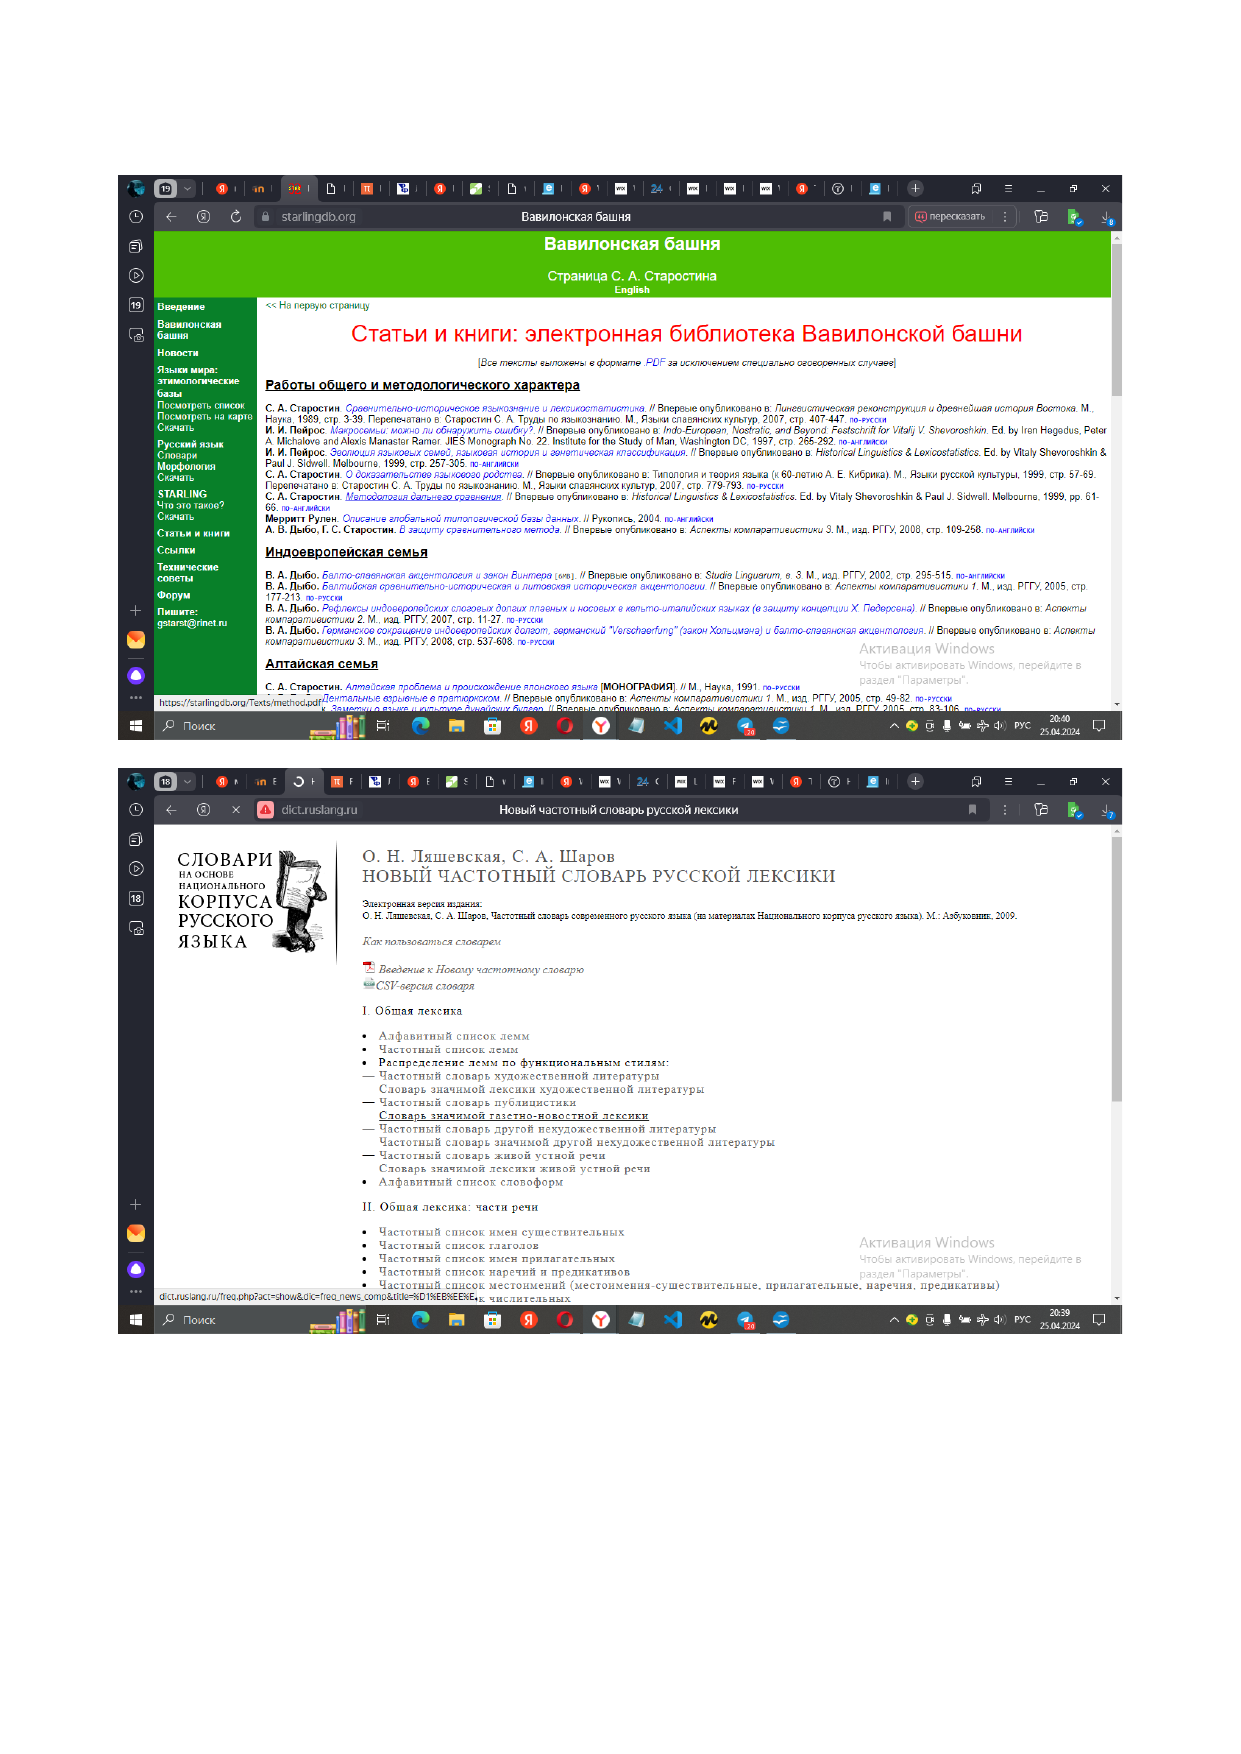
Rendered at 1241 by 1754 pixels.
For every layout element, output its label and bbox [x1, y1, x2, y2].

picture [118, 768, 1123, 1334]
picture [118, 175, 1123, 740]
